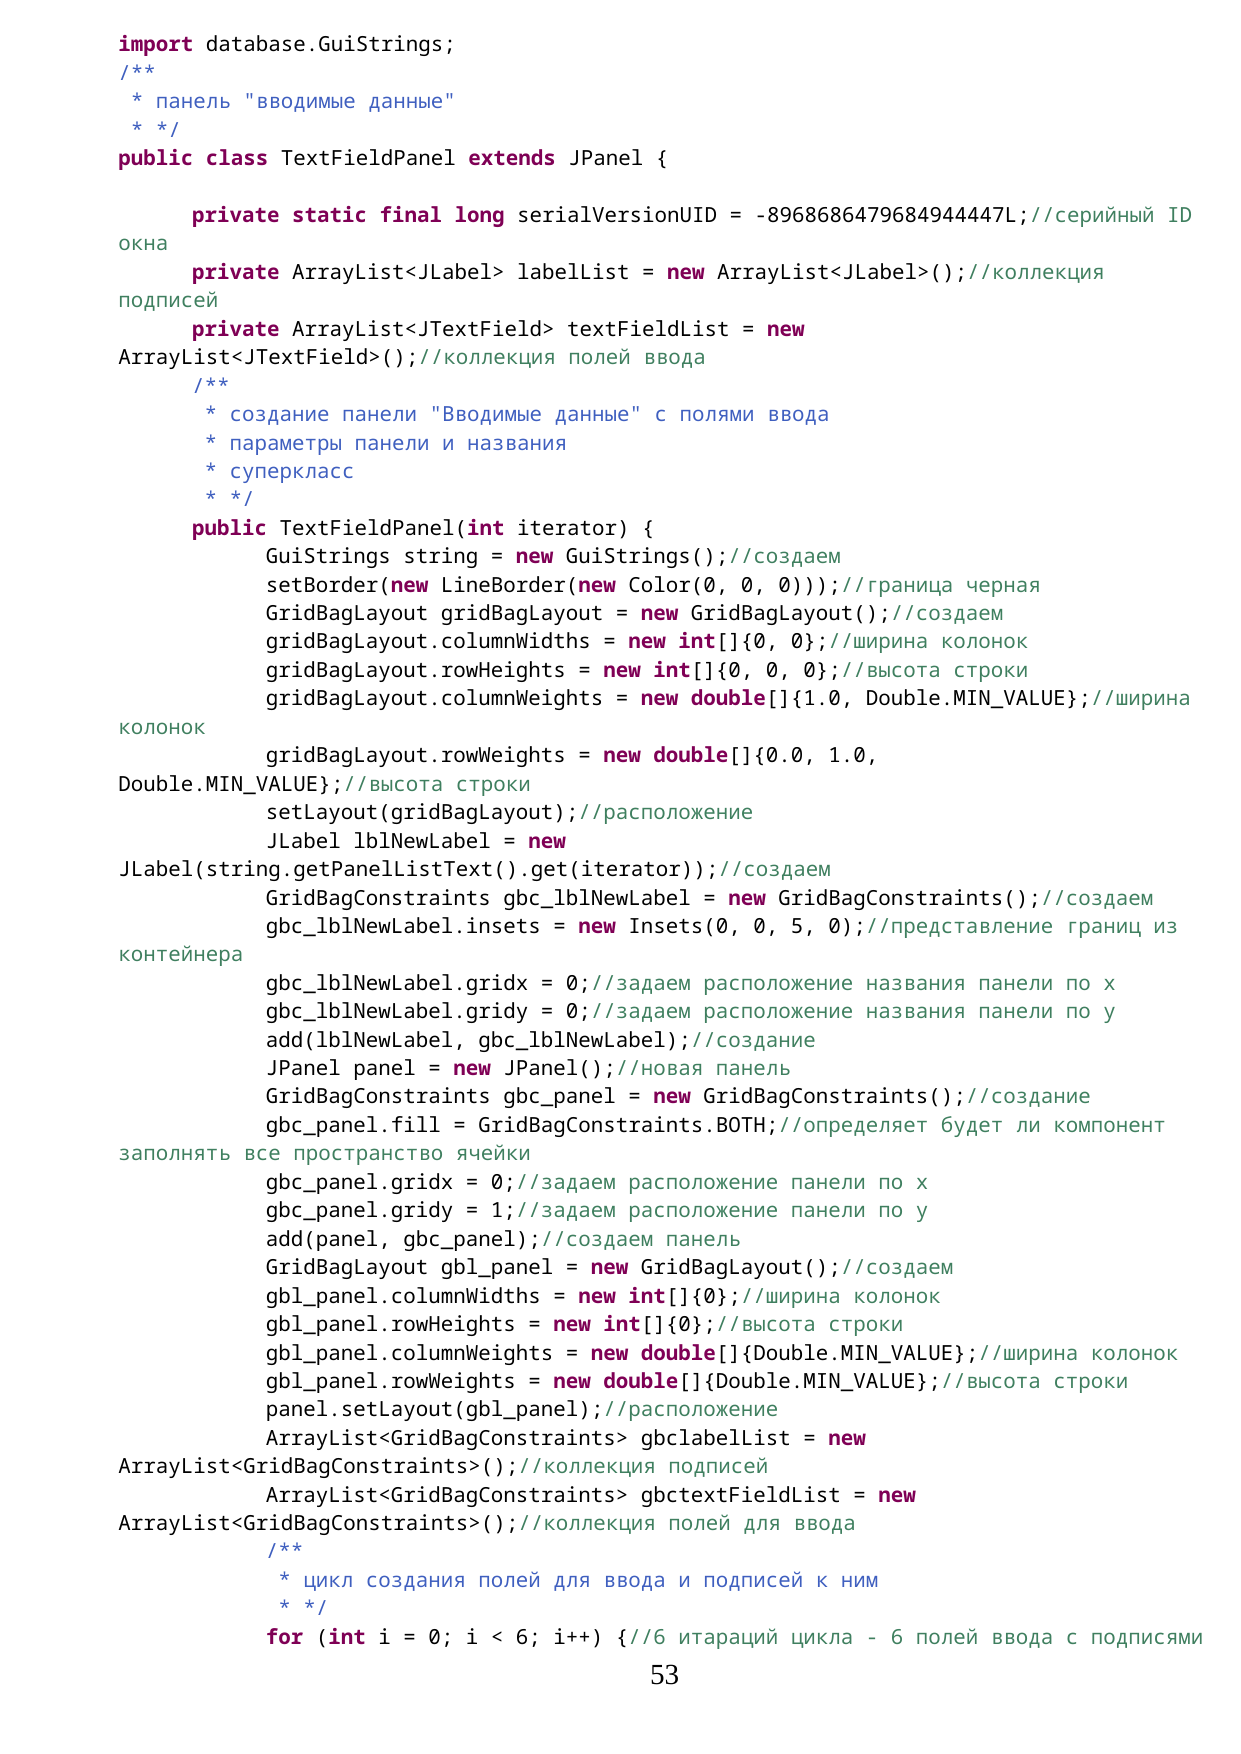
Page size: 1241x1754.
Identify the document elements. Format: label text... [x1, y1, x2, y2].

text setLayout(gridBagLayout);//расположение [118, 797, 1211, 826]
text ArrayList<GridBagConstraints> gbclabelList = new ArrayList<GridBagConstraints>();//коллекция подписей [118, 1423, 1211, 1480]
text /** [118, 1537, 1211, 1565]
text ArrayList<GridBagConstraints> gbctextFieldList = new ArrayList<GridBagConstraints>();//коллекция полей для ввода [118, 1480, 1211, 1537]
text /** [118, 371, 1211, 399]
text gbc_panel.gridy = 1;//задаем расположение панели по у [118, 1195, 1211, 1224]
text * */ [118, 1593, 1211, 1622]
text setBorder(new LineBorder(new Color(0, 0, 0)));//граница черная [118, 570, 1211, 598]
text gbc_panel.gridx = 0;//задаем расположение панели по х [118, 1167, 1211, 1195]
text GridBagConstraints gbc_panel = new GridBagConstraints();//создание [118, 1082, 1211, 1110]
text add(lblNewLabel, gbc_lblNewLabel);//создание [118, 1025, 1211, 1053]
text GuiStrings string = new GuiStrings();//создаем [118, 541, 1211, 570]
text * */ [118, 115, 1211, 143]
text panel.setLayout(gbl_panel);//расположение [118, 1394, 1211, 1423]
text gbl_panel.columnWeights = new double[]{Double.MIN_VALUE};//ширина колонок [118, 1338, 1211, 1366]
text GridBagLayout gbl_panel = new GridBagLayout();//создаем [118, 1252, 1211, 1281]
text gbc_panel.fill = GridBagConstraints.BOTH;//определяет будет ли компонент заполнять все пространство ячейки [118, 1110, 1211, 1167]
text gridBagLayout.rowWeights = new double[]{0.0, 1.0, Double.MIN_VALUE};//высота строки [118, 740, 1211, 797]
text * цикл создания полей для ввода и подписей к ним [118, 1565, 1211, 1593]
text gridBagLayout.columnWeights = new double[]{1.0, Double.MIN_VALUE};//ширина колонок [118, 683, 1211, 740]
text private static final long serialVersionUID = -8968686479684944447L;//серийный ID окна [118, 200, 1211, 257]
text private ArrayList<JTextField> textFieldList = new ArrayList<JTextField>();//коллекция полей ввода [118, 314, 1211, 371]
text JLabel lblNewLabel = new JLabel(string.getPanelListText().get(iterator));//создаем [118, 826, 1211, 883]
text * */ [118, 484, 1211, 513]
text /** [118, 58, 1211, 86]
text GridBagLayout gridBagLayout = new GridBagLayout();//создаем [118, 598, 1211, 627]
text gbc_lblNewLabel.gridx = 0;//задаем расположение названия панели по х [118, 968, 1211, 996]
text gbl_panel.rowWeights = new double[]{Double.MIN_VALUE};//высота строки [118, 1366, 1211, 1394]
text gbl_panel.rowHeights = new int[]{0};//высота строки [118, 1309, 1211, 1338]
text public class TextFieldPanel extends JPanel { [118, 143, 1211, 172]
text gridBagLayout.rowHeights = new int[]{0, 0, 0};//высота строки [118, 655, 1211, 683]
text gbc_lblNewLabel.gridy = 0;//задаем расположение названия панели по у [118, 996, 1211, 1025]
text gridBagLayout.columnWidths = new int[]{0, 0};//ширина колонок [118, 627, 1211, 655]
text JPanel panel = new JPanel();//новая панель [118, 1053, 1211, 1082]
text for (int i = 0; i < 6; i++) {//6 итараций цикла - 6 полей ввода с подписями [118, 1622, 1211, 1650]
text * создание панели "Вводимые данные" с полями ввода [118, 399, 1211, 428]
text GridBagConstraints gbc_lblNewLabel = new GridBagConstraints();//создаем [118, 883, 1211, 911]
text gbc_lblNewLabel.insets = new Insets(0, 0, 5, 0);//представление границ из контейнера [118, 911, 1211, 968]
text * суперкласс [118, 456, 1211, 484]
text private ArrayList<JLabel> labelList = new ArrayList<JLabel>();//коллекция подписей [118, 257, 1211, 314]
text add(panel, gbc_panel);//создаем панель [118, 1224, 1211, 1252]
text import database.GuiStrings; [118, 29, 1211, 58]
text * параметры панели и названия [118, 428, 1211, 456]
text public TextFieldPanel(int iterator) { [118, 513, 1211, 541]
text * панель "вводимые данные" [118, 86, 1211, 115]
text gbl_panel.columnWidths = new int[]{0};//ширина колонок [118, 1281, 1211, 1309]
